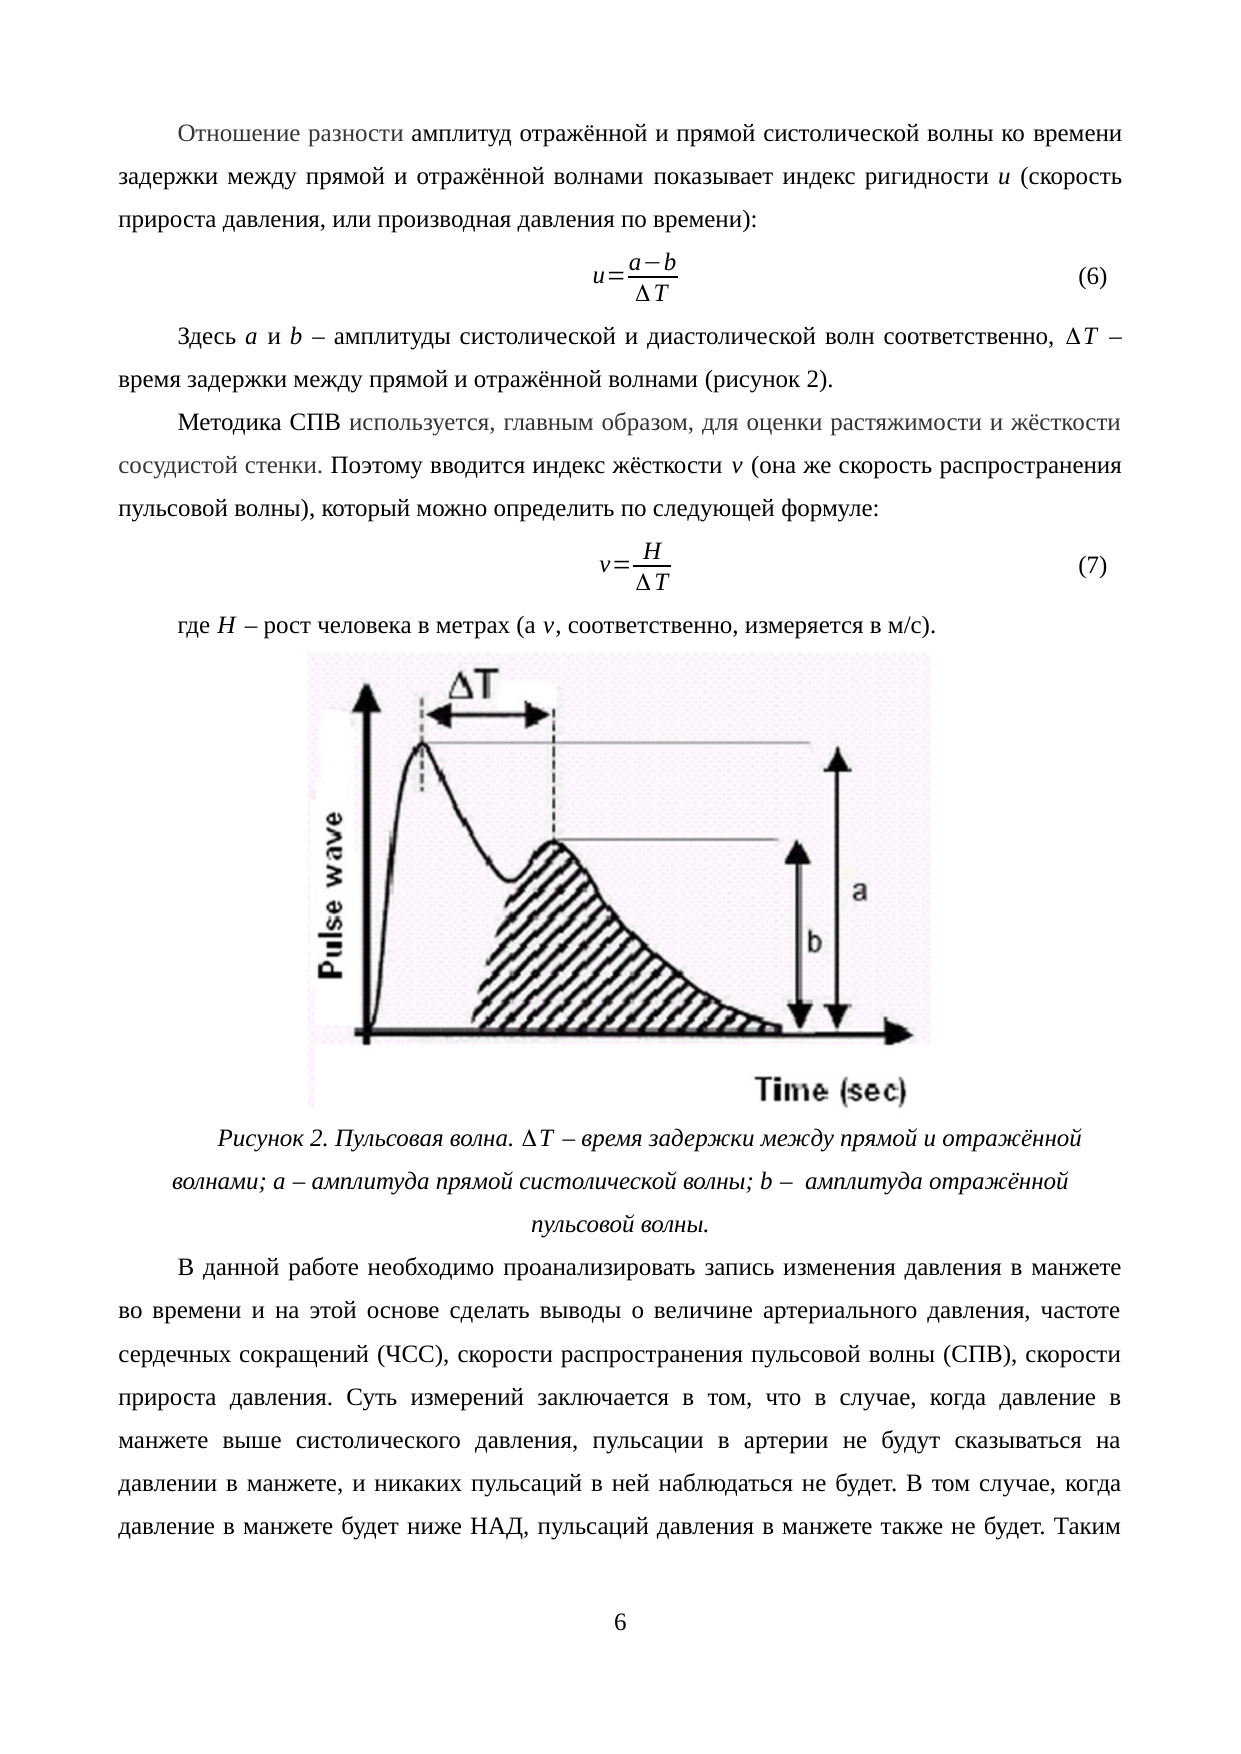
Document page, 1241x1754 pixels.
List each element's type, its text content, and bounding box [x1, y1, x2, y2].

text Здесь и – амплитуды систолической и диастолической волн соответственно, – время задержки между прямой и отражённой волнами (рисунок 2). [118, 321, 1122, 393]
text Рисунок 2. Пульсовая волна. – время задержки между прямой и отражённой волнами; – амплитуда прямой систолической волны; – амплитуда отражённой пульсовой волны. [118, 1123, 1122, 1238]
text В данной работе необходимо проанализировать запись изменения давления в манжете во времени и на этой основе сделать выводы о величине артериального давления, частоте сердечных сокращений (ЧСС), скорости распространения пульсовой волны (СПВ), скорости прироста давления. Суть измерений заключается в том, что в случае, когда давление в манжете выше систолического давления, пульсации в артерии не будут сказываться на давлении в манжете, и никаких пульсаций в ней наблюдаться не будет. В том случае, когда давление в манжете будет ниже НАД, пульсаций давления в манжете также не будет. Таким [118, 1252, 1122, 1540]
text где – рост человека в метрах (а , соответственно, измеряется в м/с). [118, 610, 1122, 639]
text Отношение разности амплитуд отражённой и прямой систолической волны ко времени задержки между прямой и отражённой волнами показывает индекс ригидности (скорость прироста давления, или производная давления по времени): [118, 118, 1122, 233]
text (7) [118, 537, 1122, 596]
picture [307, 653, 933, 1124]
text Методика СПВ используется, главным образом, для оценки растяжимости и жёсткости сосудистой стенки. Поэтому вводится индекс жёсткости (она же скорость распространения пульсовой волны), который можно определить по следующей формуле: [118, 407, 1122, 522]
text (6) [118, 247, 1122, 307]
